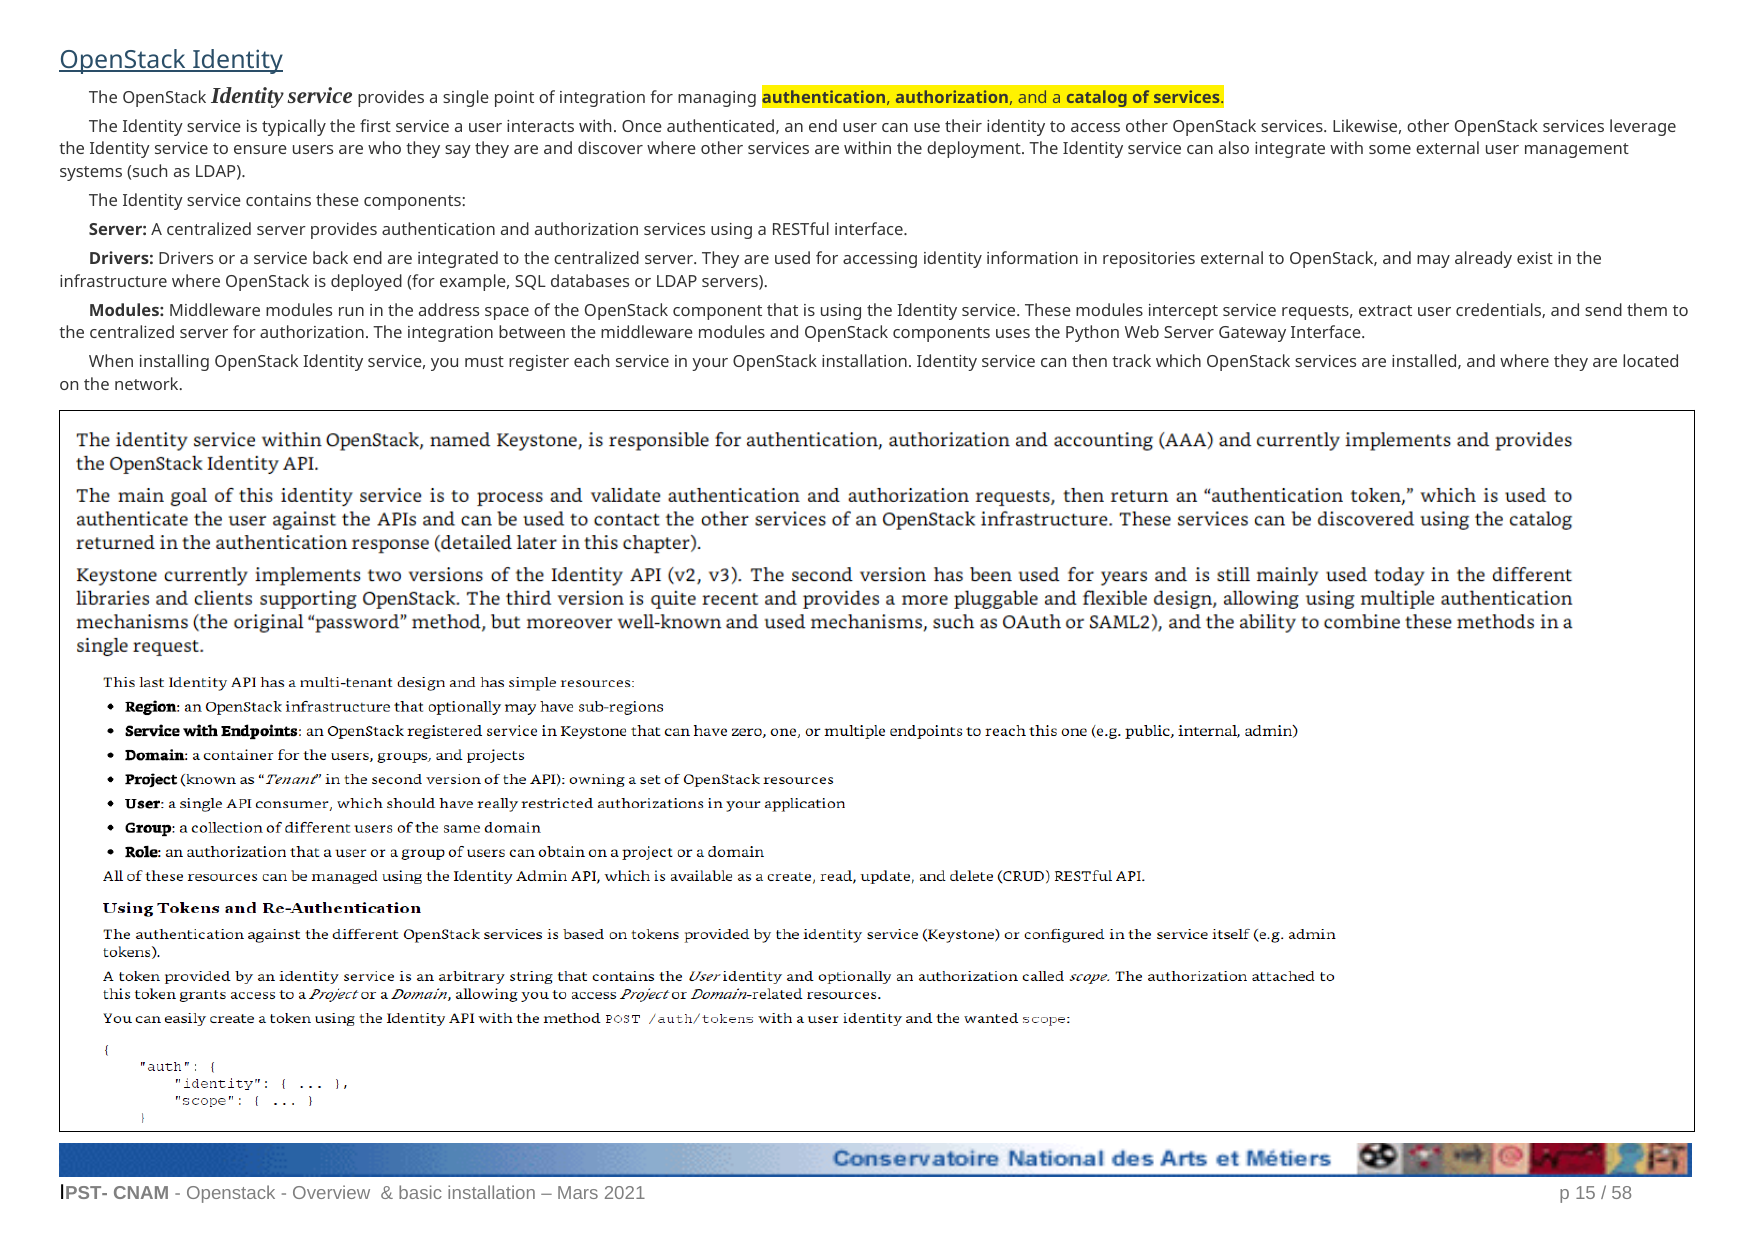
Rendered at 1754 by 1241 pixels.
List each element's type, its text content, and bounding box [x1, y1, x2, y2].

text Drivers: Drivers or a service back end are integrated to the centralized server. They are used for accessing identity information in repositories external to OpenStack, and may already exist in the infrastructure where OpenStack is deployed (for example, SQL databases or LDAP servers). [59, 247, 1695, 292]
text The Identity service contains these components: [59, 189, 1695, 211]
text Server: A centralized server provides authentication and authorization services using a RESTful interface. [59, 218, 1695, 240]
text Modules: Middleware modules run in the address space of the OpenStack component that is using the Identity service. These modules intercept service requests, extract user credentials, and send them to the centralized server for authorization. The integration between the middleware modules and OpenStack components uses the Python Web Server Gateway Interface. [59, 298, 1695, 344]
text The OpenStack Identity service provides a single point of integration for managing authentication, authorization, and a catalog of services. [59, 82, 1695, 108]
picture [62, 634, 1613, 799]
text When installing OpenStack Identity service, you must register each service in your OpenStack installation. Identity service can then track which OpenStack services are installed, and where they are located on the network. [59, 350, 1695, 395]
subtitle OpenStack Identity [59, 41, 1695, 75]
text The Identity service is typically the first service a user interacts with. Once authenticated, an end user can use their identity to access other OpenStack services. Likewise, other OpenStack services leverage the Identity service to ensure users are who they say they are and discover where other services are within the deployment. The Identity service can also integrate with some external user management systems (such as LDAP). [59, 114, 1695, 182]
